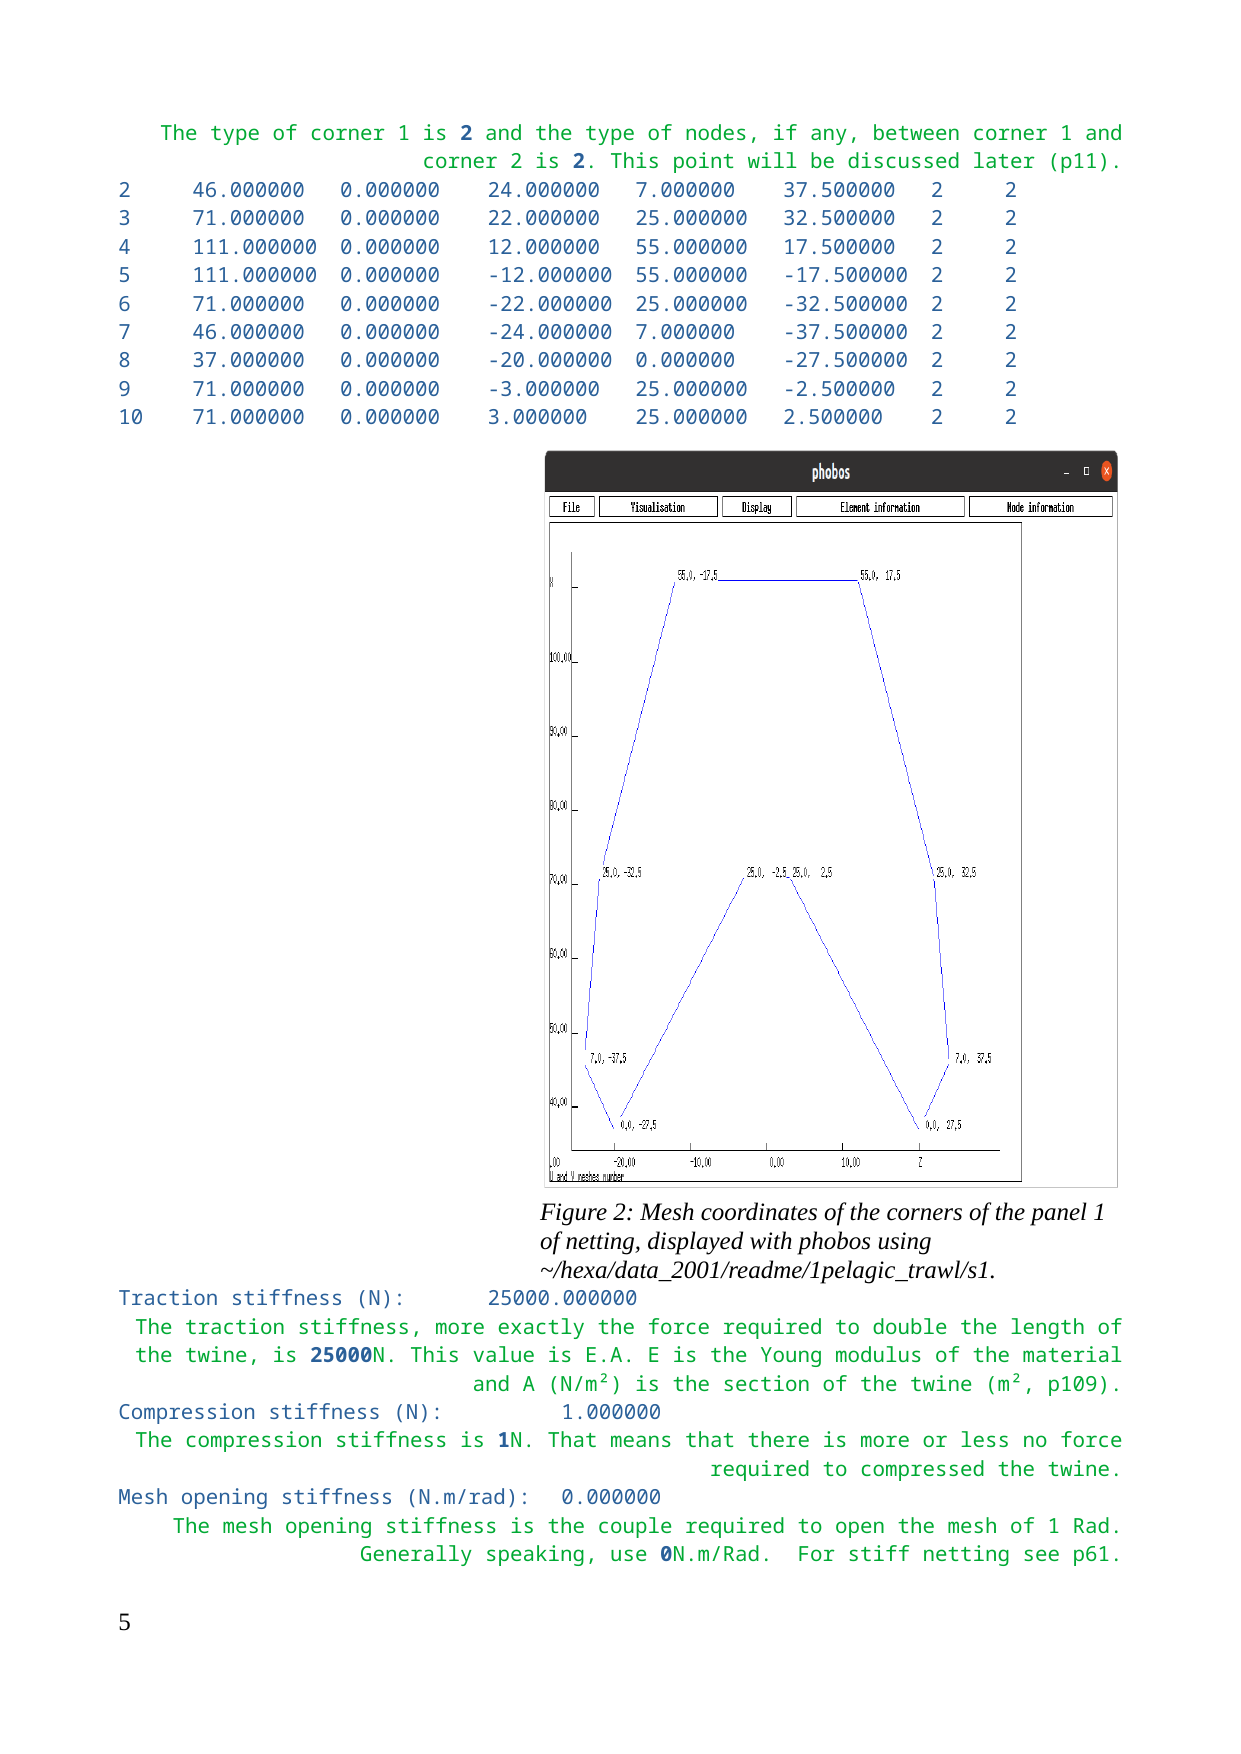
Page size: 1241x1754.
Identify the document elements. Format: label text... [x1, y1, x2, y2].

text The compression stiffness is 1N. That means that there is more or less no force required to compressed the twine. [118, 1426, 1122, 1482]
text The traction stiffness, more exactly the force required to double the length of the twine, is 25000N. This value is E.A. E is the Young modulus of the material and A (N/m²) is the section of the twine (m², p105). [118, 1312, 1122, 1397]
text 8 37.000000 0.000000 -20.000000 0.000000 -27.500000 2 2 [118, 346, 1122, 374]
text Figure 2: Mesh coordinates of the corners of the panel 1 of netting, displayed with phobos using ~/hexa/data_2001/readme/1pelagic_trawl/s1. [540, 1198, 1122, 1283]
text The mesh opening stiffness is the couple required to open the mesh of 1 Rad. Generally speaking, use 0N.m/Rad. For stiff netting see p59. [118, 1511, 1122, 1568]
text Mesh opening stiffness (N.m/rad): 0.000000 [118, 1482, 1122, 1511]
text 5 111.000000 0.000000 -12.000000 55.000000 -17.500000 2 2 [118, 260, 1122, 289]
picture [539, 443, 1123, 1198]
text The type of corner 1 is 2 and the type of nodes, if any, between corner 1 and corner 2 is 2. This point will be discussed later (p11). [118, 118, 1122, 175]
text 2 46.000000 0.000000 24.000000 7.000000 37.500000 2 2 [118, 175, 1122, 203]
text 7 46.000000 0.000000 -24.000000 7.000000 -37.500000 2 2 [118, 317, 1122, 346]
text 6 71.000000 0.000000 -22.000000 25.000000 -32.500000 2 2 [118, 289, 1122, 317]
text 4 111.000000 0.000000 12.000000 55.000000 17.500000 2 2 [118, 232, 1122, 260]
text 10 71.000000 0.000000 3.000000 25.000000 2.500000 2 2 [118, 402, 1122, 431]
text 3 71.000000 0.000000 22.000000 25.000000 32.500000 2 2 [118, 203, 1122, 232]
text 9 71.000000 0.000000 -3.000000 25.000000 -2.500000 2 2 [118, 374, 1122, 402]
text Traction stiffness (N): 25000.000000 [118, 1283, 1122, 1312]
text Compression stiffness (N): 1.000000 [118, 1397, 1122, 1426]
